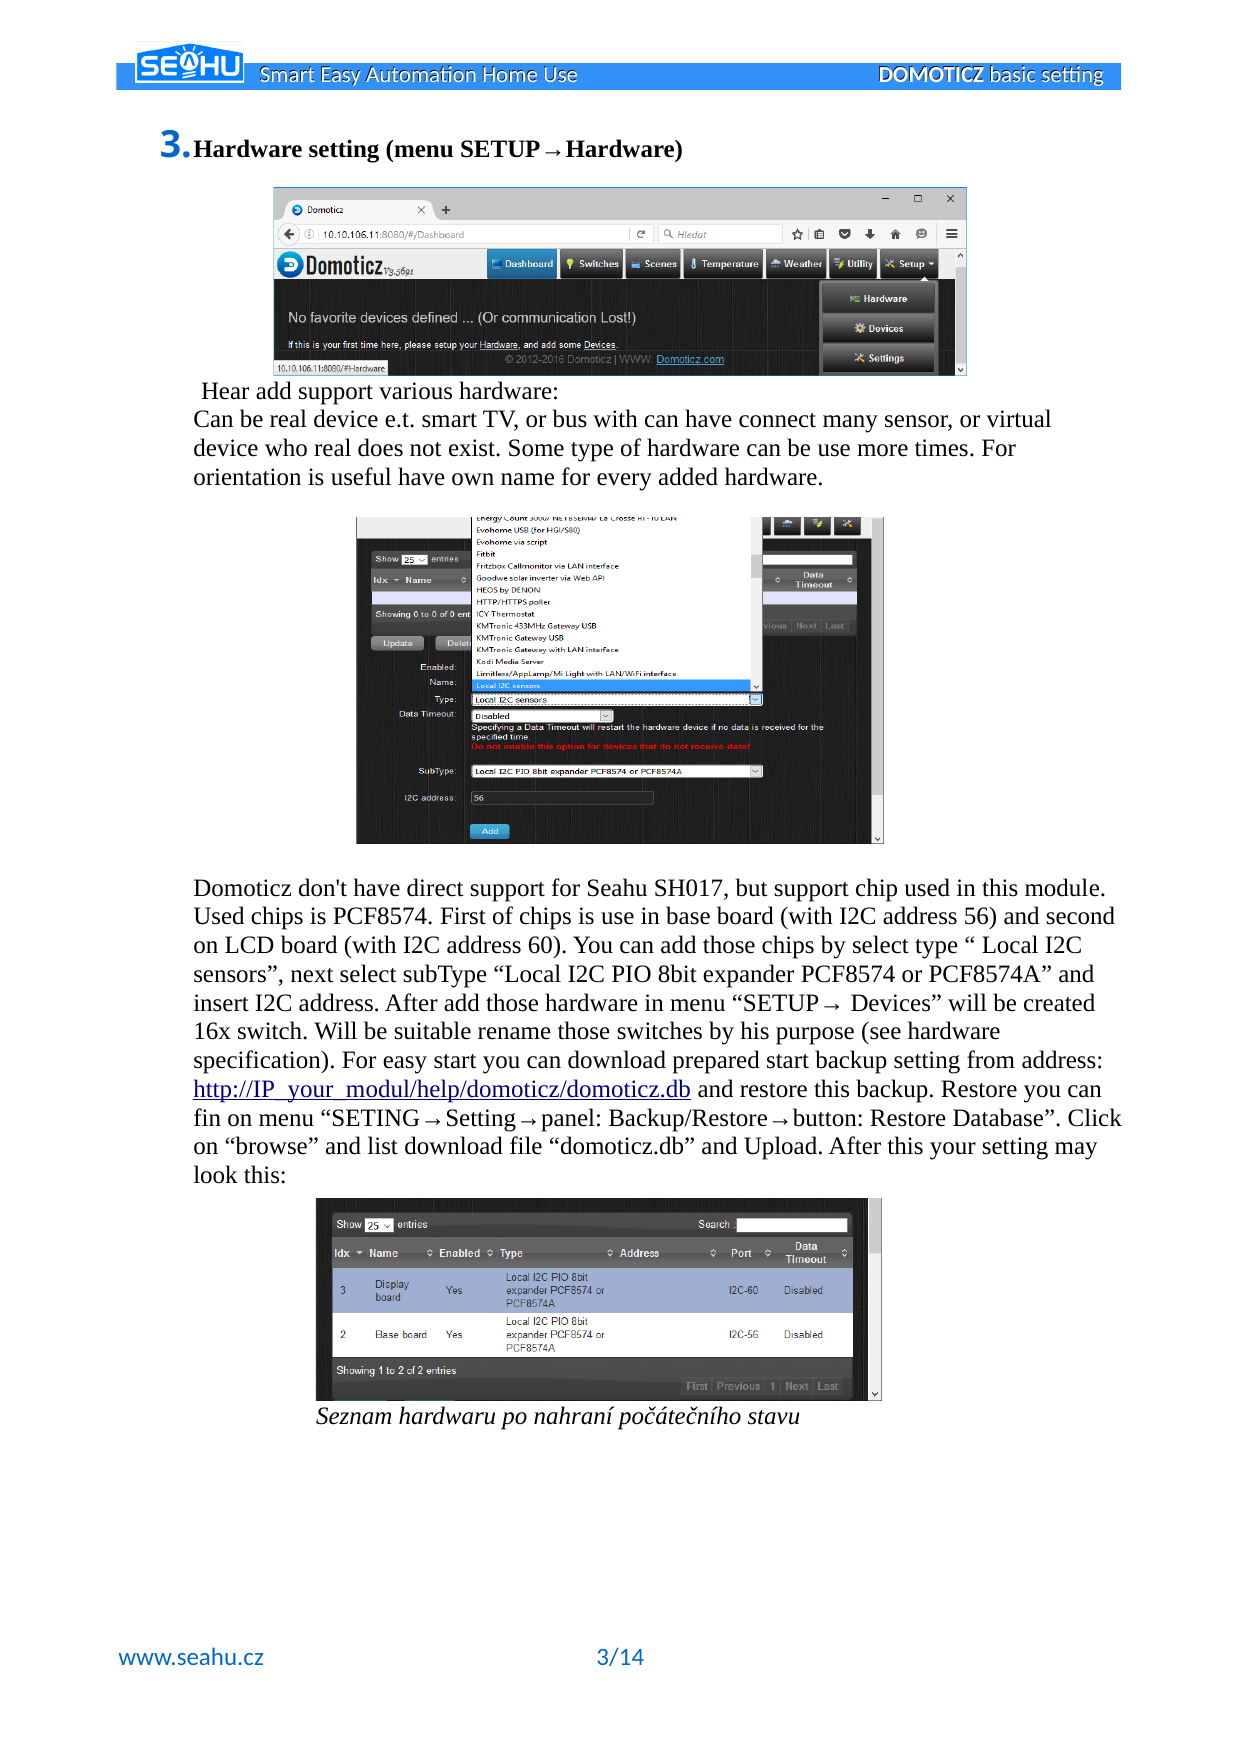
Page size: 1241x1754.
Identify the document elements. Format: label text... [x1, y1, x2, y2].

list Hardware setting (menu SETUP→Hardware) Hear add support various hardware: [159, 118, 1122, 404]
picture [135, 41, 245, 83]
list Can be real device e.t. smart TV, or bus with can have connect many sensor, or virtual device who real does not exist. Some type of hardware can be use more times. For orientation is useful have own name for every added hardware. Domoticz don't have direct support for Seahu SH017, but support chip used in this module. Used chips is PCF8574. First of chips is use in base board (with I2C address 56) and second on LCD board (with I2C address 60). You can add those chips by select type “ Local I2C sensors”, next select subType “Local I2C PIO 8bit expander PCF8574 or PCF8574A” and insert I2C address. After add those hardware in menu “SETUP→ Devices” will be created 16x switch. Will be suitable rename those switches by his purpose (see hardware specification). For easy start you can download prepared start backup setting from address: http://IP_your_modul/help/domoticz/domoticz.db and restore this backup. Restore you can fin on menu “SETING→Setting→panel: Backup/Restore→button: Restore Database”. Click on “browse” and list download file “domoticz.db” and Upload. After this your setting may look this: [156, 404, 1122, 1189]
picture [315, 1198, 882, 1401]
picture [273, 187, 967, 376]
list Seznam hardwaru po nahraní počátečního stavu [316, 1211, 889, 1430]
picture [356, 517, 884, 844]
